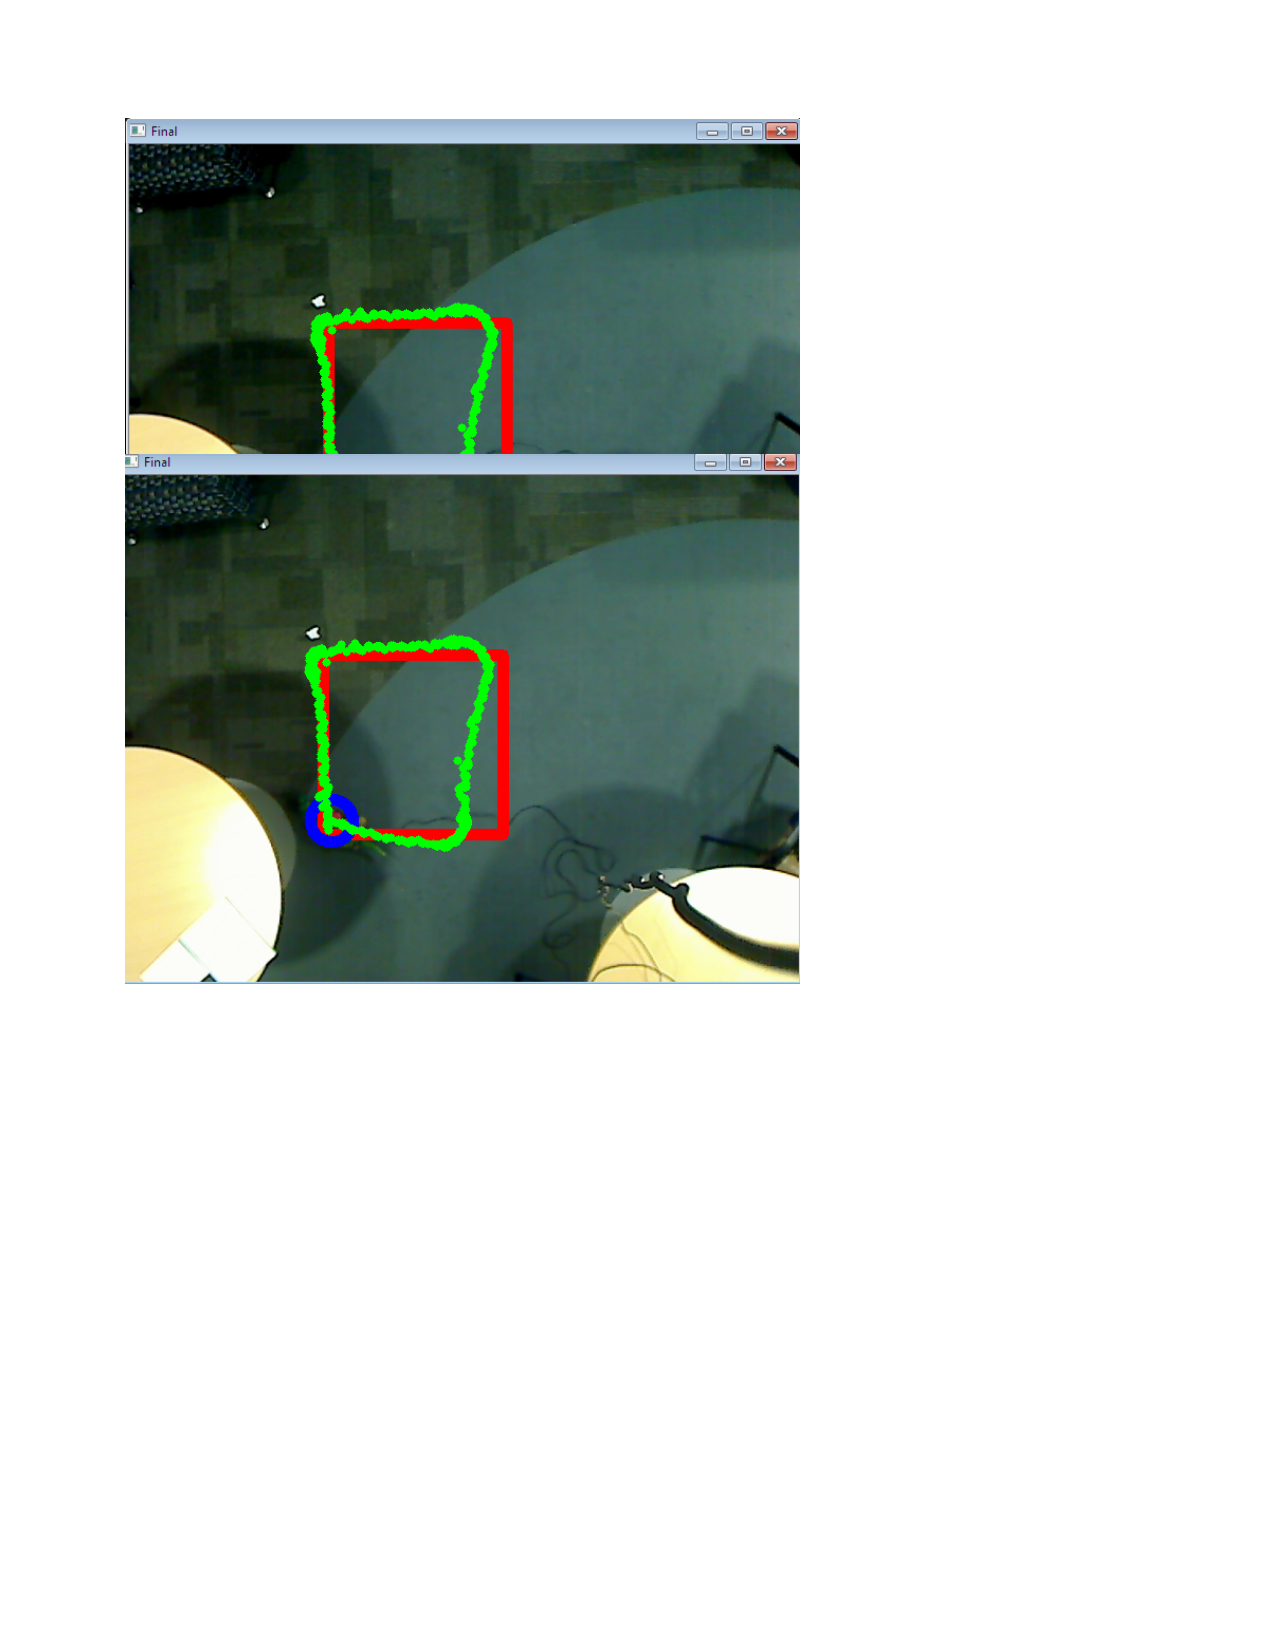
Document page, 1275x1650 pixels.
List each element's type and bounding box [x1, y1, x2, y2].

picture [125, 118, 800, 984]
